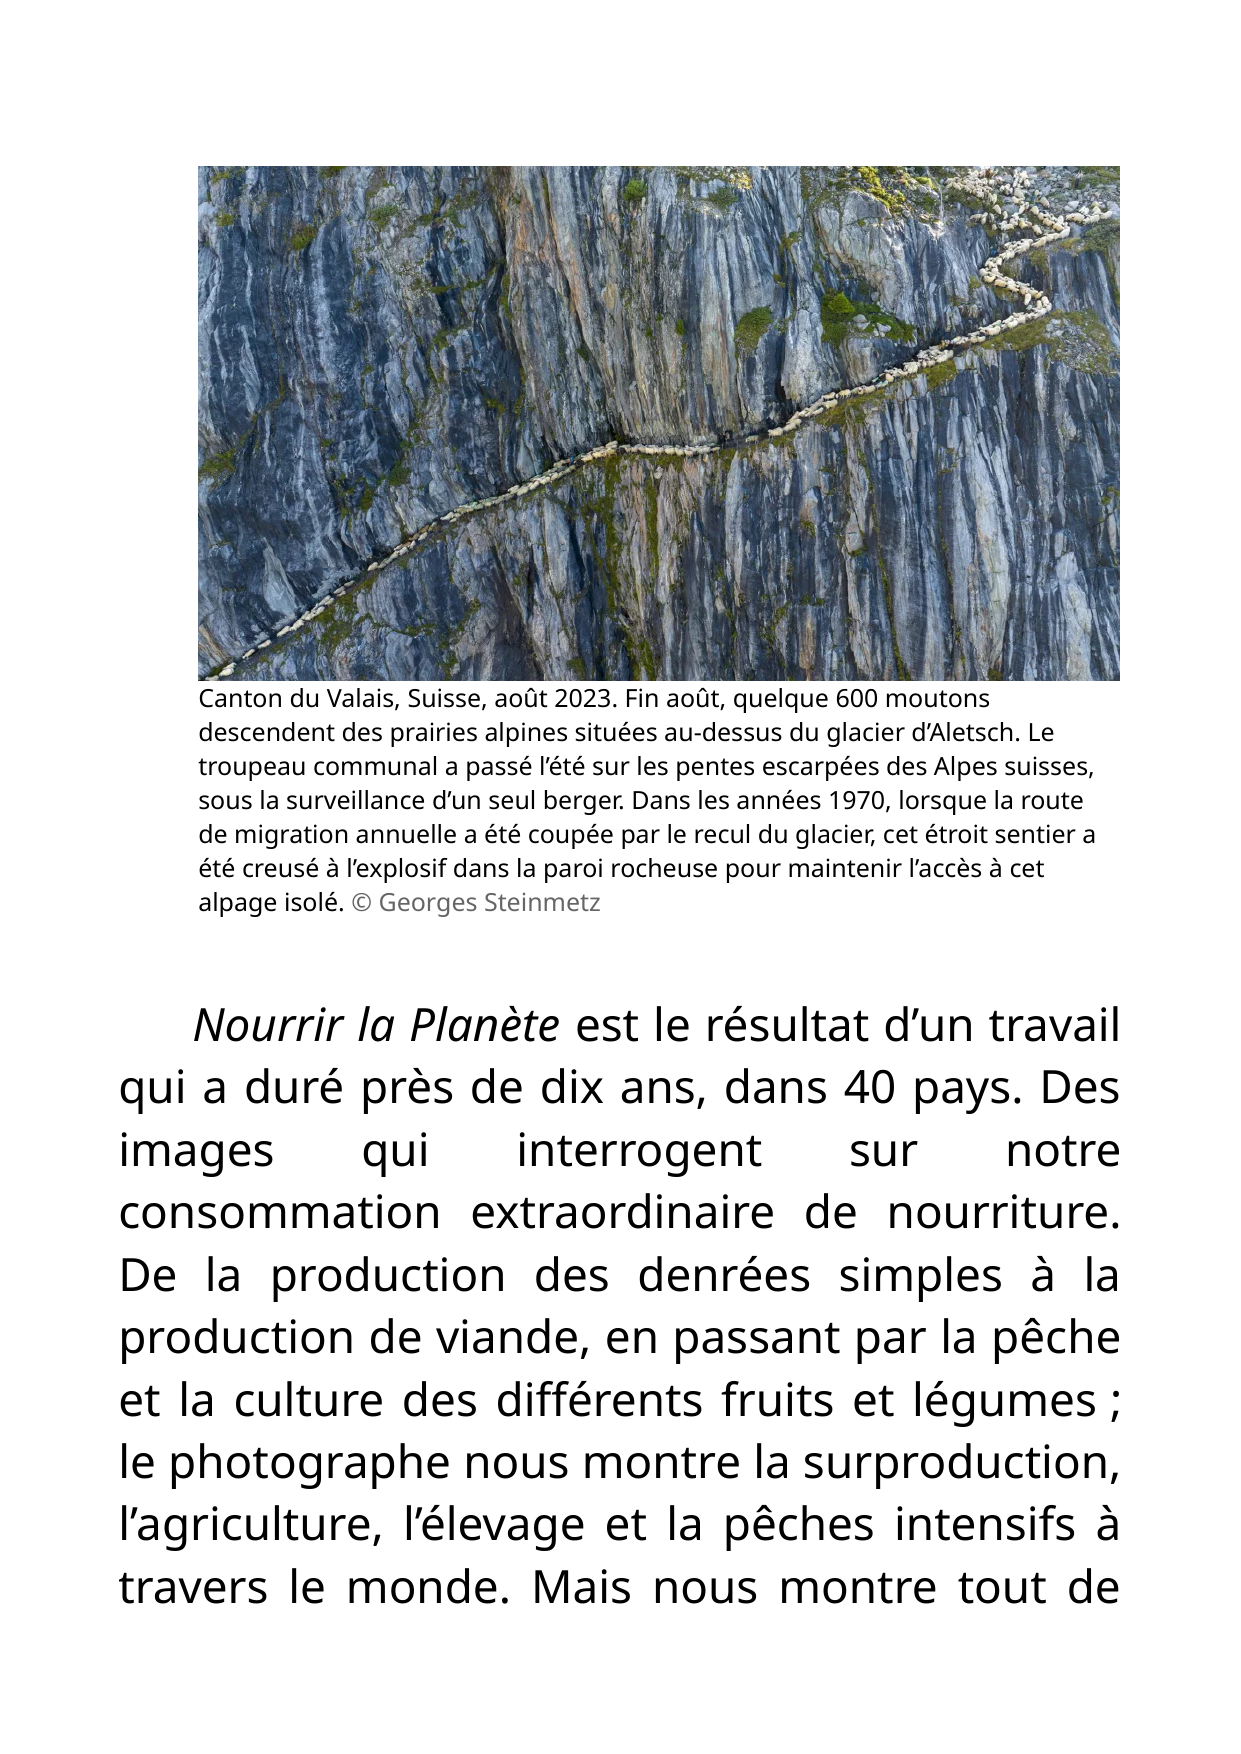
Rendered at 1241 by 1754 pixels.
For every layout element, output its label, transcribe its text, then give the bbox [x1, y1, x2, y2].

text Canton du Valais, Suisse, août 2023. Fin août, quelque 600 moutons descendent des prairies alpines situées au-dessus du glacier d’Aletsch. Le troupeau communal a passé l’été sur les pentes escarpées des Alpes suisses, sous la surveillance d’un seul berger. Dans les années 1970, lorsque la route de migration annuelle a été coupée par le recul du glacier, cet étroit sentier a été creusé à l’explosif dans la paroi rocheuse pour maintenir l’accès à cet alpage isolé. © Georges Steinmetz [198, 681, 1120, 919]
text Nourrir la Planète est le résultat d’un travail qui a duré près de dix ans, dans 40 pays. Des images qui interrogent sur notre consommation extraordinaire de nourriture. De la production des denrées simples à la production de viande, en passant par la pêche et la culture des différents fruits et légumes ; le photographe nous montre la surproduction, l’agriculture, l’élevage et la pêches intensifs à travers le monde. Mais nous montre tout de [118, 993, 1122, 1617]
picture [198, 166, 1120, 681]
